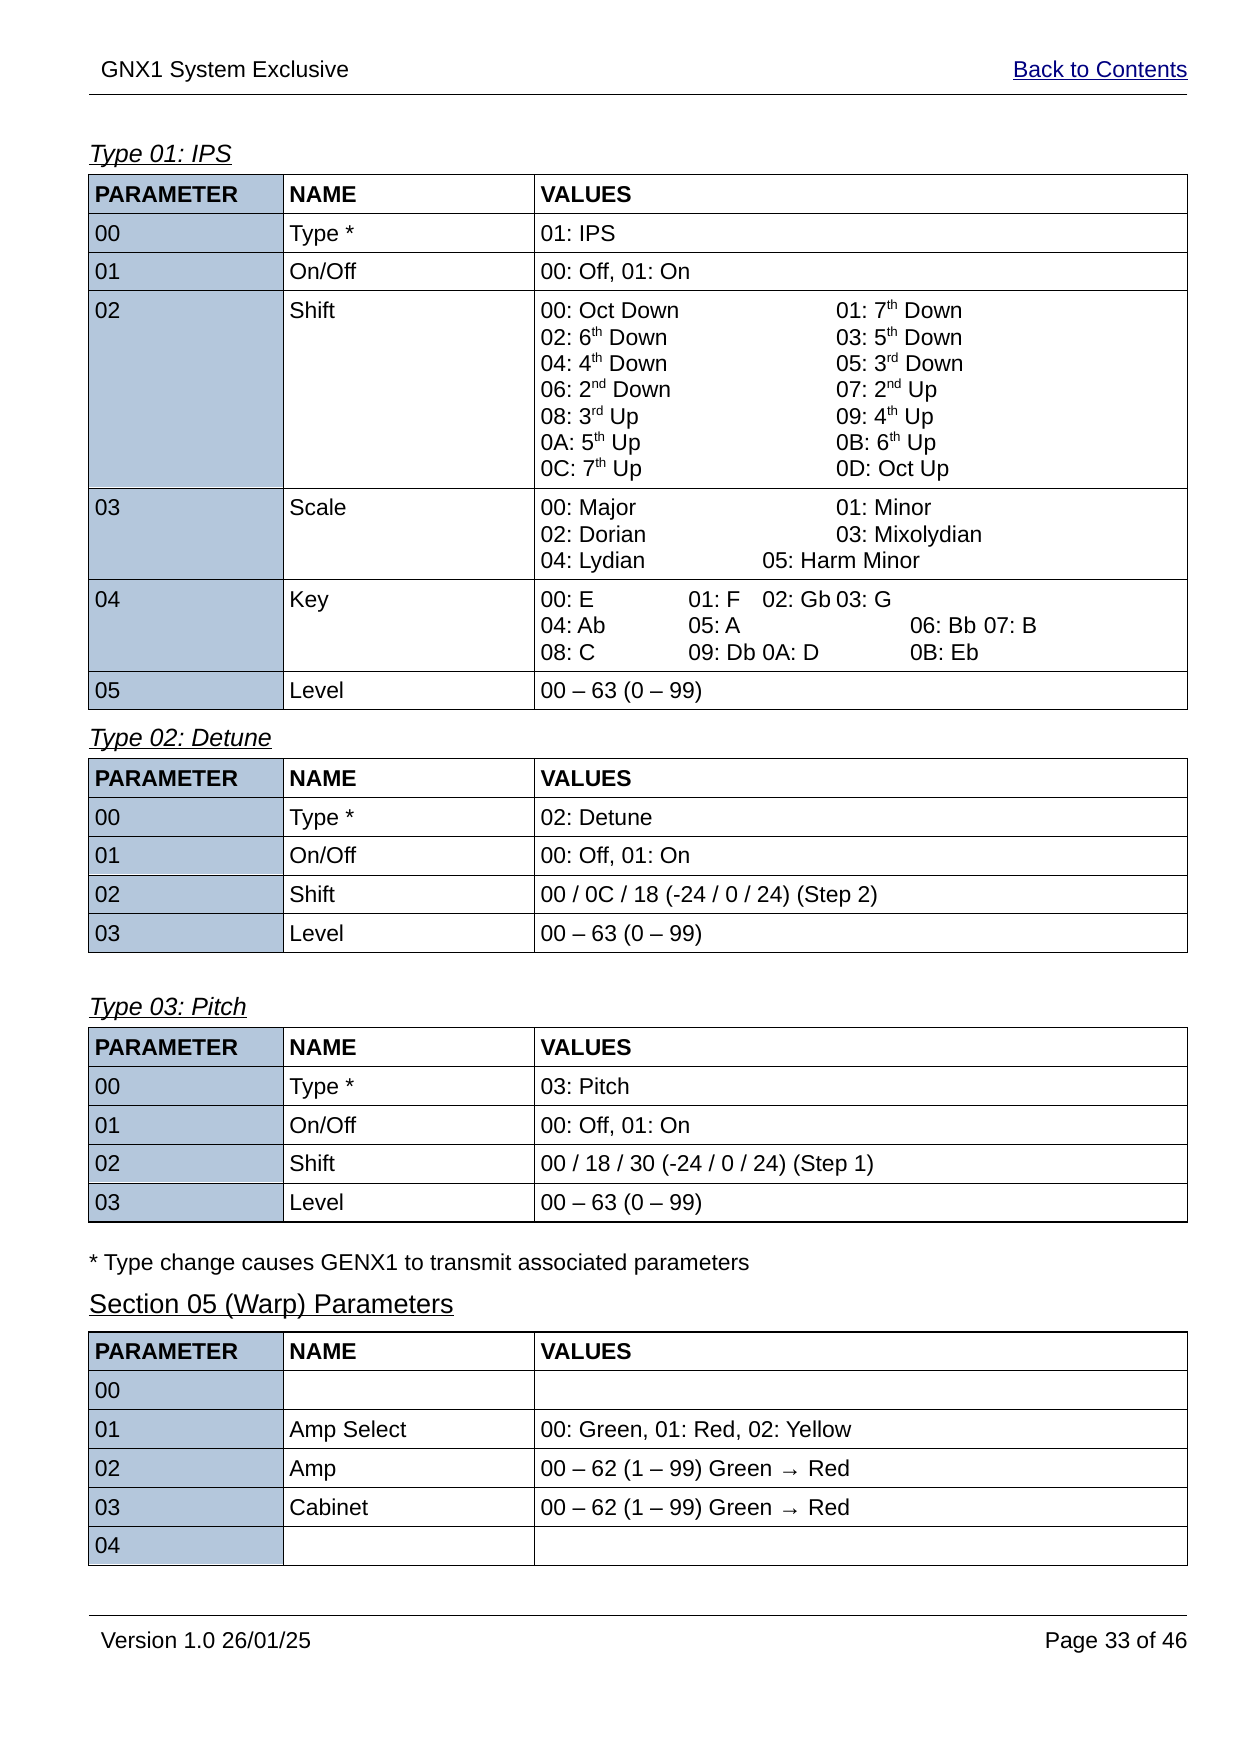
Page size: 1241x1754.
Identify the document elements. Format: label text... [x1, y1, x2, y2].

table_cell 03 [89, 914, 283, 952]
table_header PARAMETER [89, 759, 283, 797]
table_cell On/Off [284, 1106, 534, 1144]
table_cell [284, 1371, 534, 1409]
table_cell 00 – 63 (0 – 99) [535, 672, 1187, 709]
table_cell [284, 1527, 534, 1564]
table_cell 00: Green, 01: Red, 02: Yellow [535, 1410, 1187, 1448]
table_cell 02 [89, 1449, 283, 1487]
table_cell 00 – 63 (0 – 99) [535, 914, 1187, 952]
table_cell 00: Off, 01: On [535, 253, 1187, 290]
table_cell Amp [284, 1449, 534, 1487]
subtitle Type 03: Pitch [89, 992, 1187, 1021]
table_cell Level [284, 914, 534, 952]
table_cell Shift [284, 1145, 534, 1182]
table_header PARAMETER [89, 175, 283, 213]
table_header VALUES [535, 175, 1187, 213]
table_cell Key [284, 580, 534, 671]
table_cell 02 [89, 876, 283, 913]
table_cell 00 [89, 214, 283, 252]
table_header VALUES [535, 1028, 1187, 1066]
table_cell 01: IPS [535, 214, 1187, 252]
table_cell Type * [284, 798, 534, 836]
table_header NAME [284, 759, 534, 797]
table_header VALUES [535, 1333, 1187, 1370]
table_cell Shift [284, 291, 534, 487]
table_cell Cabinet [284, 1488, 534, 1526]
table_cell 01 [89, 1410, 283, 1448]
table_cell 04 [89, 1527, 283, 1564]
table_cell Scale [284, 489, 534, 579]
table_cell On/Off [284, 253, 534, 290]
table_cell 04 [89, 580, 283, 671]
table_cell Level [284, 672, 534, 709]
table_cell 03 [89, 1184, 283, 1221]
table_cell 00 – 63 (0 – 99) [535, 1184, 1187, 1221]
table_cell 00: Oct Down 01: 7th Down 02: 6th Down 03: 5th Down 04: 4th Down 05: 3rd Down 06: 2nd Down 07: 2nd Up 08: 3rd Up 09: 4th Up 0A: 5th Up 0B: 6th Up 0C: 7th Up 0D: Oct Up [535, 291, 1187, 487]
table_cell 00: Off, 01: On [535, 1106, 1187, 1144]
table_cell 03: Pitch [535, 1067, 1187, 1105]
table_cell Level [284, 1184, 534, 1221]
table_cell [535, 1371, 1187, 1409]
table_cell 00 [89, 1067, 283, 1105]
table_header VALUES [535, 759, 1187, 797]
table_cell 01 [89, 837, 283, 874]
table_cell 00 / 0C / 18 (-24 / 0 / 24) (Step 2) [535, 876, 1187, 913]
table_cell 00 [89, 1371, 283, 1409]
subtitle Type 02: Detune [89, 723, 1187, 752]
table_cell Type * [284, 1067, 534, 1105]
table_header NAME [284, 175, 534, 213]
table_cell 00 / 18 / 30 (-24 / 0 / 24) (Step 1) [535, 1145, 1187, 1182]
table_cell 00 [89, 798, 283, 836]
subtitle Section 05 (Warp) Parameters [89, 1288, 1187, 1319]
table_cell [535, 1527, 1187, 1564]
table_cell 03 [89, 489, 283, 579]
table_cell 01 [89, 253, 283, 290]
table_cell Shift [284, 876, 534, 913]
table_cell 03 [89, 1488, 283, 1526]
table_cell 02 [89, 291, 283, 487]
table_header PARAMETER [89, 1333, 283, 1370]
table_cell 01 [89, 1106, 283, 1144]
table_cell 00 – 62 (1 – 99) Green → Red [535, 1449, 1187, 1487]
table_header NAME [284, 1333, 534, 1370]
table_cell Type * [284, 214, 534, 252]
table_cell Amp Select [284, 1410, 534, 1448]
subtitle Type 01: IPS [89, 139, 1187, 168]
table_cell 00 – 62 (1 – 99) Green → Red [535, 1488, 1187, 1526]
table_cell 00: Major 01: Minor 02: Dorian 03: Mixolydian 04: Lydian 05: Harm Minor [535, 489, 1187, 579]
table_header PARAMETER [89, 1028, 283, 1066]
table_cell 05 [89, 672, 283, 709]
table_cell 00: Off, 01: On [535, 837, 1187, 874]
table_cell 00: E 01: F 02: Gb 03: G 04: Ab 05: A 06: Bb 07: B 08: C 09: Db 0A: D 0B: Eb [535, 580, 1187, 671]
table_header NAME [284, 1028, 534, 1066]
table_cell On/Off [284, 837, 534, 874]
table_cell 02: Detune [535, 798, 1187, 836]
table_cell 02 [89, 1145, 283, 1182]
text * Type change causes GENX1 to transmit associated parameters [89, 1249, 1187, 1275]
